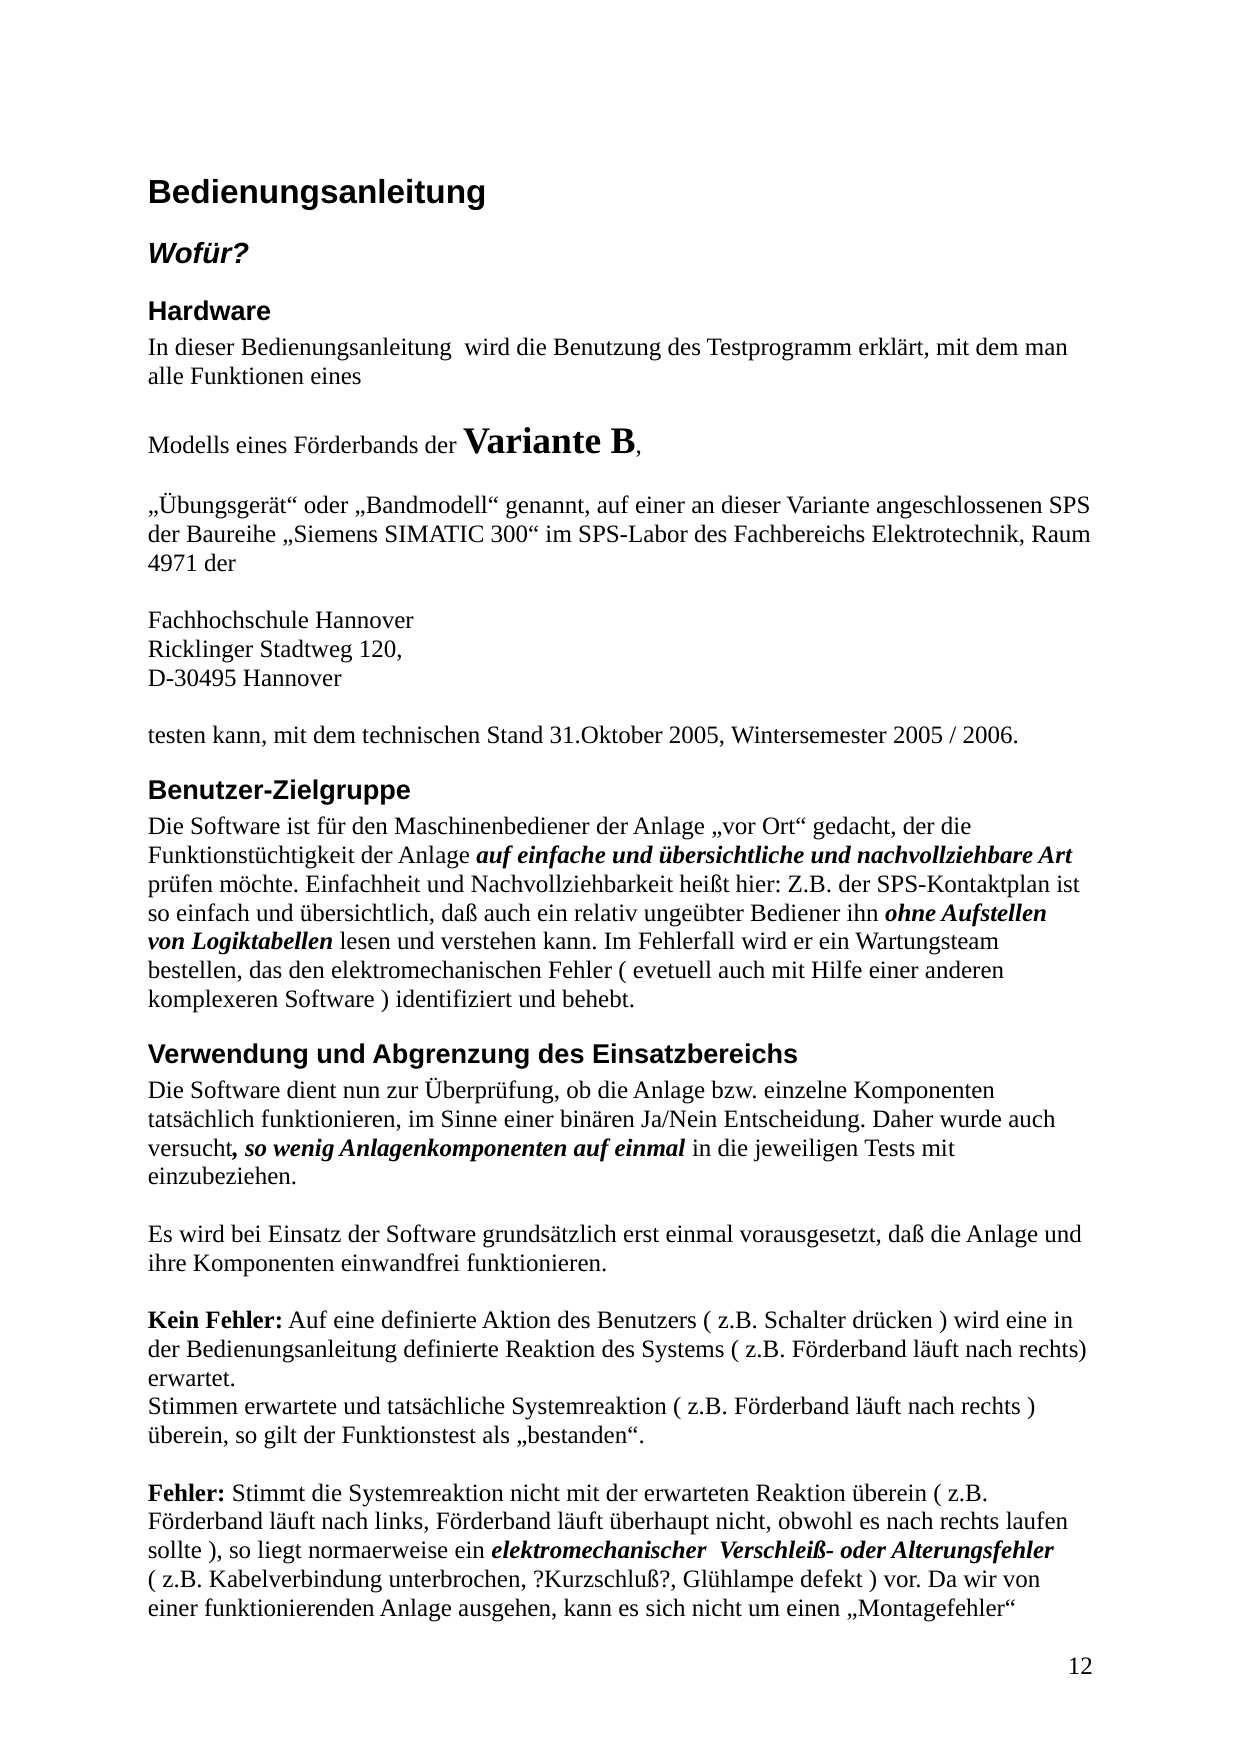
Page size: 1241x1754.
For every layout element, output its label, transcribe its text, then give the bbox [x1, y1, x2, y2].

subtitle Wofür? [148, 236, 1093, 269]
subtitle Bedienungsanleitung [148, 173, 1093, 211]
text Modells eines Förderbands der Variante B, [148, 418, 1093, 461]
text Die Software dient nun zur Überprüfung, ob die Anlage bzw. einzelne Komponenten tatsächlich funktionieren, im Sinne einer binären Ja/Nein Entscheidung. Daher wurde auch versucht, so wenig Anlagenkomponenten auf einmal in die jeweiligen Tests mit einzubeziehen. [148, 1075, 1093, 1190]
text „Übungsgerät“ oder „Bandmodell“ genannt, auf einer an dieser Variante angeschlossenen SPS der Baureihe „Siemens SIMATIC 300“ im SPS-Labor des Fachbereichs Elektrotechnik, Raum 4971 der [148, 490, 1093, 576]
subtitle Verwendung und Abgrenzung des Einsatzbereichs [148, 1038, 1093, 1069]
text testen kann, mit dem technischen Stand 31.Oktober 2005, Wintersemester 2005 / 2006. [148, 720, 1093, 749]
text Stimmen erwartete und tatsächliche Systemreaktion ( z.B. Förderband läuft nach rechts ) überein, so gilt der Funktionstest als „bestanden“. [148, 1391, 1093, 1449]
subtitle Die Software ist für den Maschinenbediener der Anlage „vor Ort“ gedacht, der die Funktionstüchtigkeit der Anlage auf einfache und übersichtliche und nachvollziehbare Art prüfen möchte. Einfachheit und Nachvollziehbarkeit heißt hier: Z.B. der SPS-Kontaktplan ist so einfach und übersichtlich, daß auch ein relativ ungeübter Bediener ihn ohne Aufstellen von Logiktabellen lesen und verstehen kann. Im Fehlerfall wird er ein Wartungsteam bestellen, das den elektromechanischen Fehler ( evetuell auch mit Hilfe einer anderen komplexeren Software ) identifiziert und behebt. [148, 811, 1093, 1013]
text Es wird bei Einsatz der Software grundsätzlich erst einmal vorausgesetzt, daß die Anlage und ihre Komponenten einwandfrei funktionieren. [148, 1219, 1093, 1276]
text D-30495 Hannover [148, 663, 1093, 691]
subtitle Benutzer-Zielgruppe [148, 774, 1093, 805]
subtitle Hardware [148, 294, 1093, 326]
text Kein Fehler: Auf eine definierte Aktion des Benutzers ( z.B. Schalter drücken ) wird eine in der Bedienungsanleitung definierte Reaktion des Systems ( z.B. Förderband läuft nach rechts) erwartet. [148, 1305, 1093, 1391]
text Ricklinger Stadtweg 120, [148, 634, 1093, 663]
text In dieser Bedienungsanleitung wird die Benutzung des Testprogramm erklärt, mit dem man alle Funktionen eines [148, 332, 1093, 389]
text Fachhochschule Hannover [148, 605, 1093, 634]
text Fehler: Stimmt die Systemreaktion nicht mit der erwarteten Reaktion überein ( z.B. Förderband läuft nach links, Förderband läuft überhaupt nicht, obwohl es nach rechts laufen sollte ), so liegt normaerweise ein elektromechanischer Verschleiß- oder Alterungsfehler ( z.B. Kabelverbindung unterbrochen, ?Kurzschluß?, Glühlampe defekt ) vor. Da wir von einer funktionierenden Anlage ausgehen, kann es sich nicht um einen „Montagefehler“ [148, 1478, 1093, 1621]
